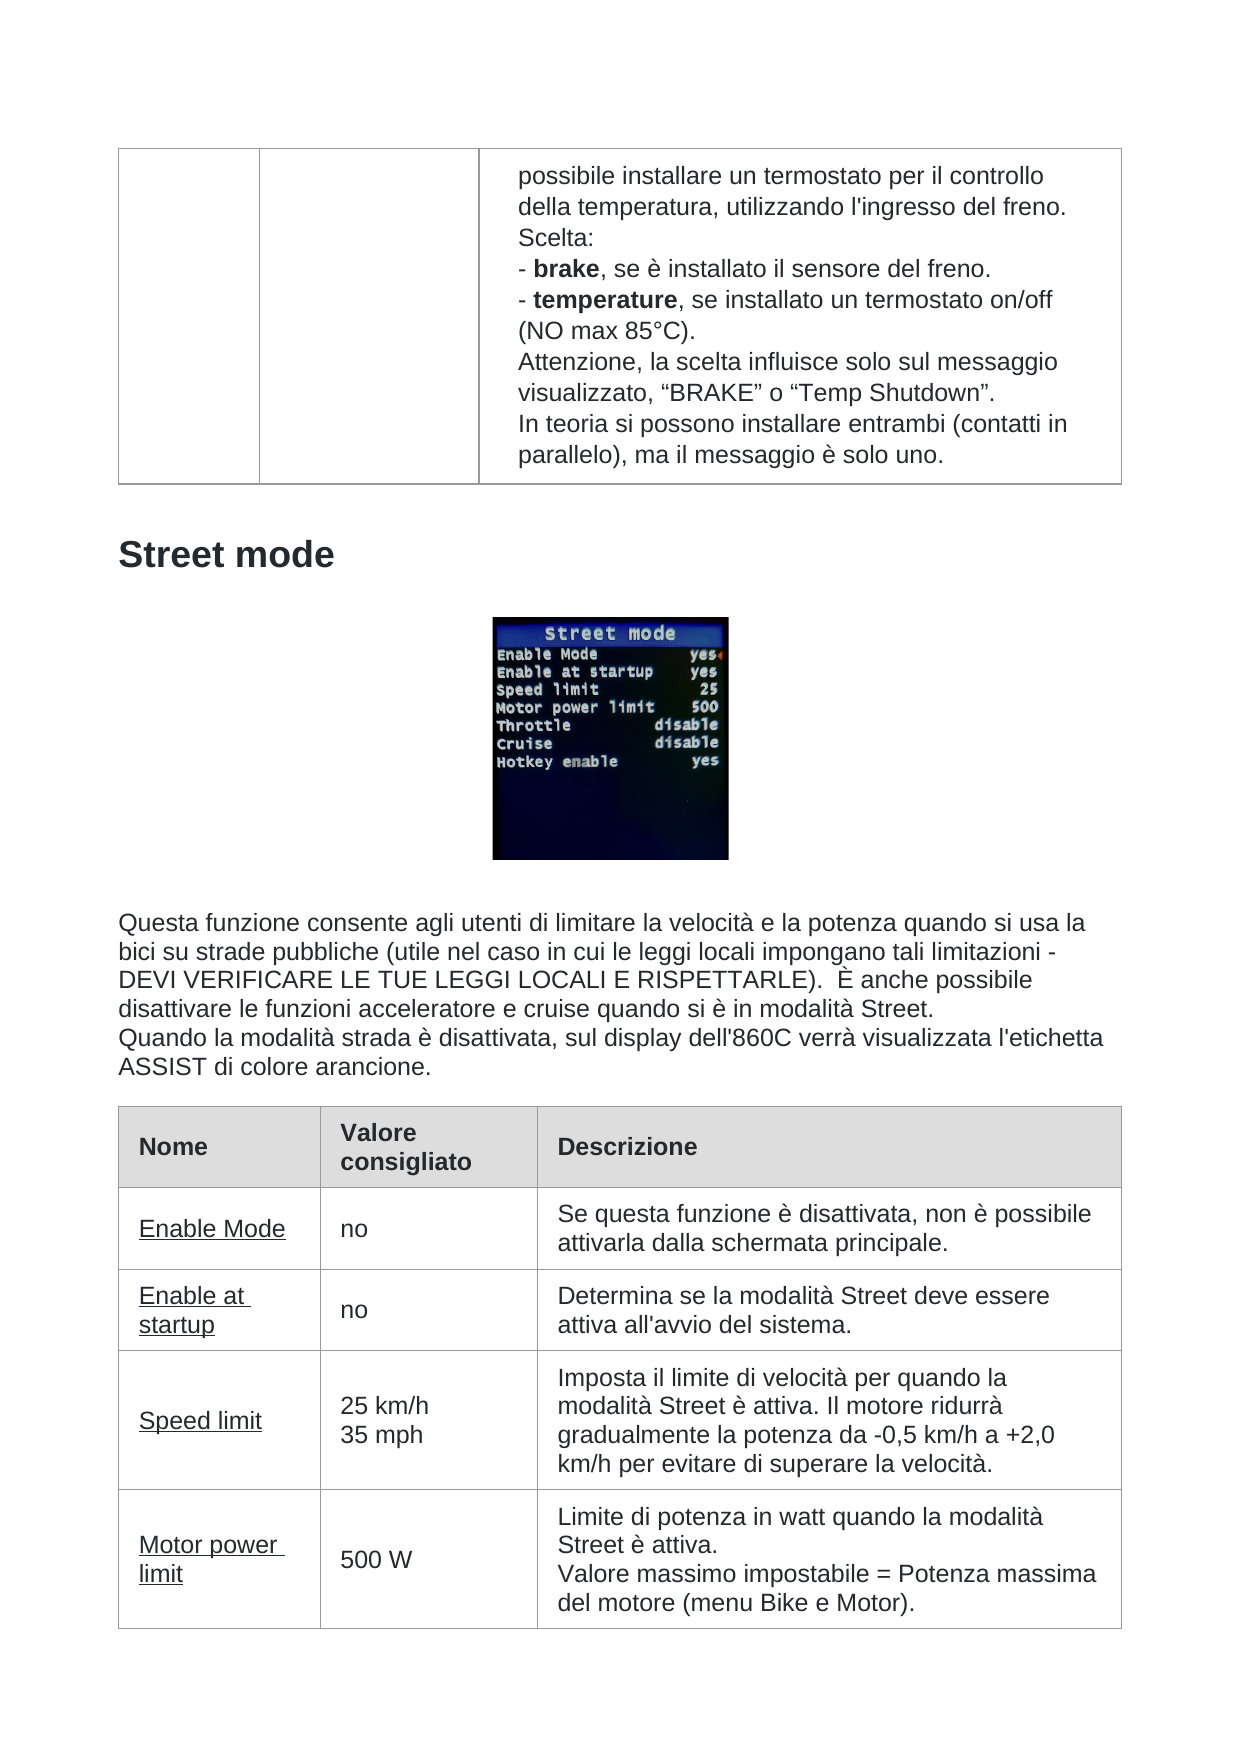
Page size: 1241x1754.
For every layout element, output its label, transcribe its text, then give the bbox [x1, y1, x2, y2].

table_cell no [321, 1270, 537, 1350]
table_cell [260, 149, 478, 483]
table_header Descrizione [538, 1107, 1121, 1187]
picture [492, 617, 729, 860]
table_cell Limite di potenza in watt quando la modalità Street è attiva. Valore massimo impostabile = Potenza massima del motore (menu Bike e Motor). [538, 1490, 1121, 1628]
table_cell Motor power limit [119, 1490, 320, 1628]
table_cell Se questa funzione è disattivata, non è possibile attivarla dalla schermata principale. [538, 1188, 1121, 1269]
text Questa funzione consente agli utenti di limitare la velocità e la potenza quando si usa la bici su strade pubbliche (utile nel caso in cui le leggi locali impongano tali limitazioni - DEVI VERIFICARE LE TUE LEGGI LOCALI E RISPETTARLE). È anche possibile disattivare le funzioni acceleratore e cruise quando si è in modalità Street. [118, 908, 1122, 1023]
table_header Nome [119, 1107, 320, 1187]
table_cell no [321, 1188, 537, 1269]
table_cell Imposta il limite di velocità per quando la modalità Street è attiva. Il motore ridurrà gradualmente la potenza da -0,5 km/h a +2,0 km/h per evitare di superare la velocità. [538, 1351, 1121, 1489]
table_cell 25 km/h 35 mph [321, 1351, 537, 1489]
text Street mode [118, 532, 1122, 575]
table_cell Enable Mode [119, 1188, 320, 1269]
table_cell Enable at startup [119, 1270, 320, 1350]
table_cell possibile installare un termostato per il controllo della temperatura, utilizzando l'ingresso del freno. Scelta: - brake, se è installato il sensore del freno. - temperature, se installato un termostato on/off (NO max 85°C). Attenzione, la scelta influisce solo sul messaggio visualizzato, “BRAKE” o “Temp Shutdown”. In teoria si possono installare entrambi (contatti in parallelo), ma il messaggio è solo uno. [480, 149, 1121, 483]
table_cell [119, 149, 259, 483]
table_cell Determina se la modalità Street deve essere attiva all'avvio del sistema. [538, 1270, 1121, 1350]
table_cell 500 W [321, 1490, 537, 1628]
table_header Valore consigliato [321, 1107, 537, 1187]
table_cell Speed limit [119, 1351, 320, 1489]
text Quando la modalità strada è disattivata, sul display dell'860C verrà visualizzata l'etichetta ASSIST di colore arancione. [118, 1023, 1122, 1081]
